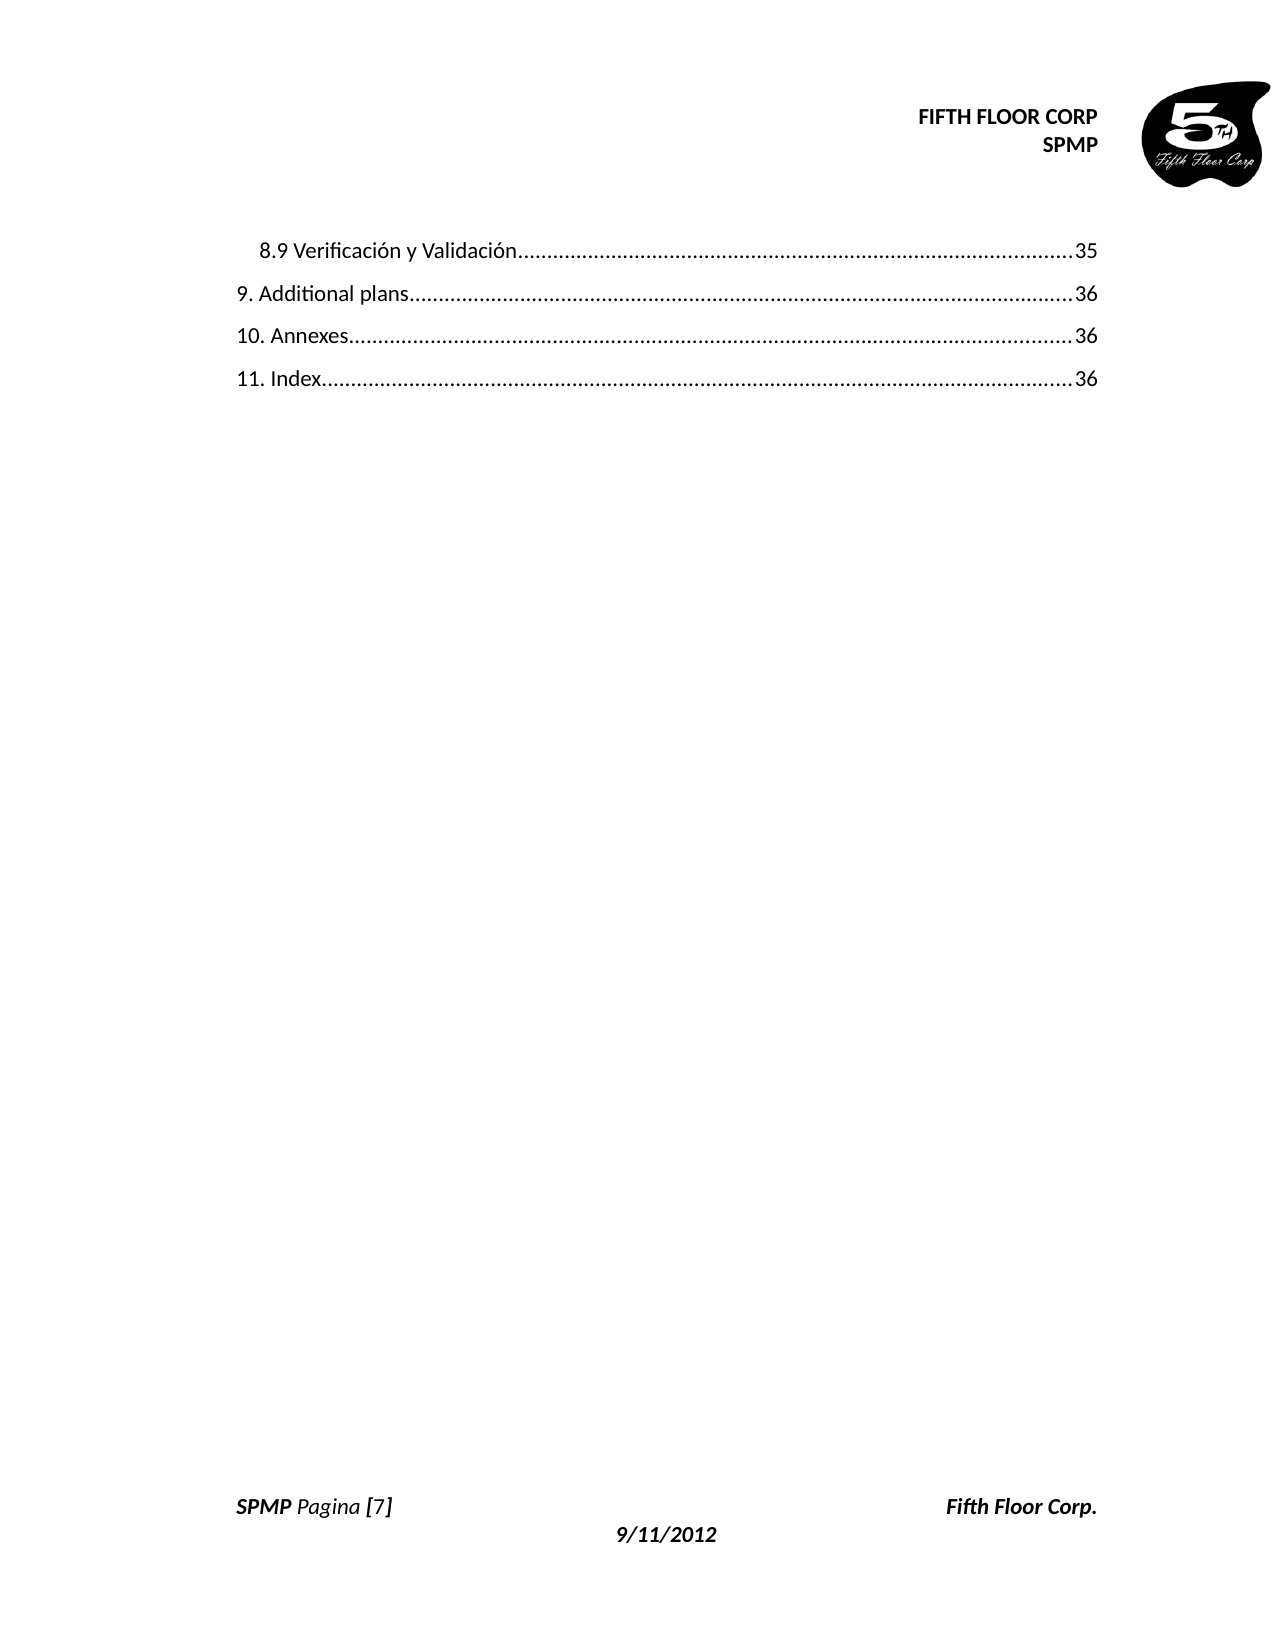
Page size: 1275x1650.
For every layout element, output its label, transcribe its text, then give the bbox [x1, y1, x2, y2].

text 10. Annexes 36 [236, 321, 1098, 349]
picture [1135, 73, 1275, 196]
text 11. Index 36 [236, 364, 1098, 392]
text 8.9 Verificación y Validación 35 [259, 236, 1098, 264]
text 9. Additional plans 36 [236, 279, 1098, 307]
